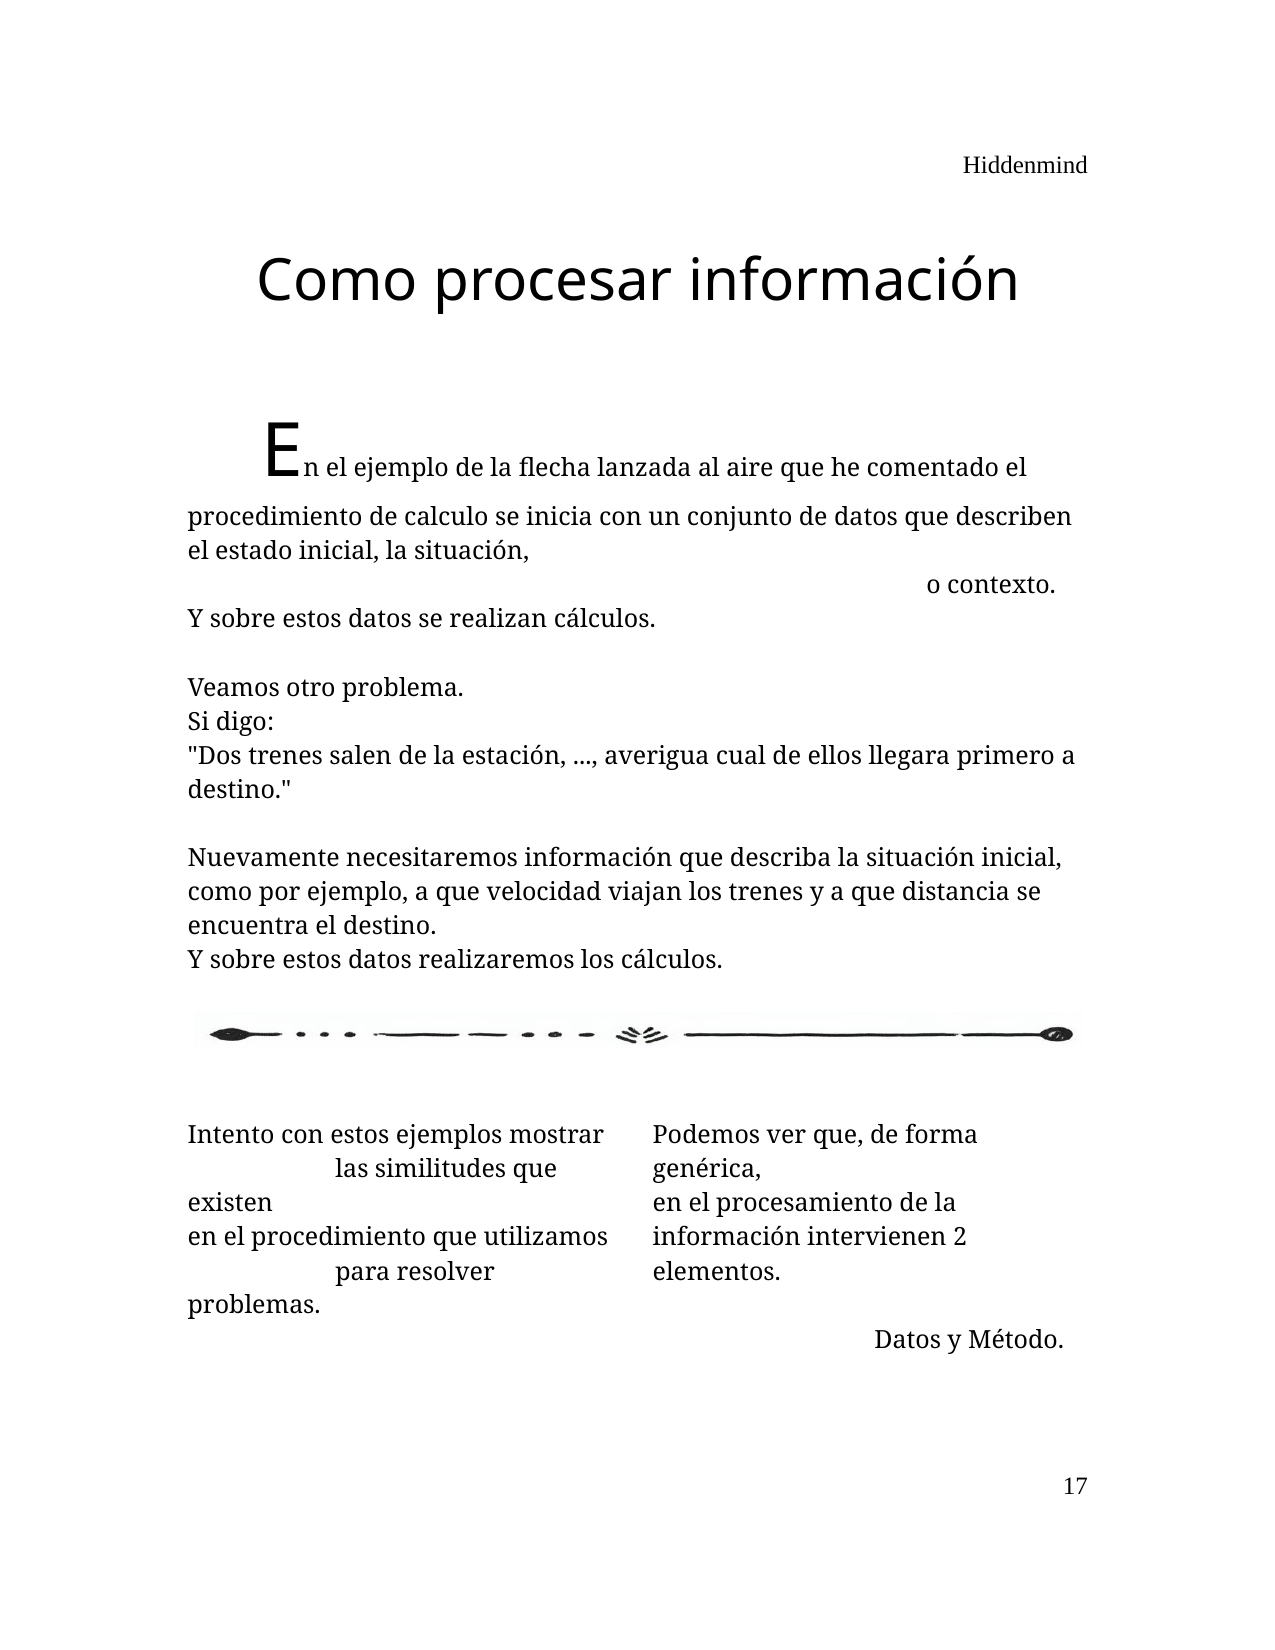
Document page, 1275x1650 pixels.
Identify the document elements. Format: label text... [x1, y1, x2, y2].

text para resolver problemas. [187, 1253, 622, 1321]
text Y sobre estos datos realizaremos los cálculos. [187, 942, 1087, 976]
text Veamos otro problema. [187, 669, 1087, 703]
text las similitudes que existen [187, 1151, 622, 1219]
text o contexto. [187, 567, 1087, 601]
text Nuevamente necesitaremos información que describa la situación inicial, como por ejemplo, a que velocidad viajan los trenes y a que distancia se encuentra el destino. [187, 839, 1087, 942]
text Datos y Método. [652, 1321, 1087, 1355]
text en el procedimiento que utilizamos [187, 1219, 622, 1253]
text en el procesamiento de la información intervienen 2 elementos. [652, 1185, 1087, 1287]
text Podemos ver que, de forma genérica, [652, 1117, 1087, 1185]
text Y sobre estos datos se realizan cálculos. [187, 601, 1087, 635]
picture [193, 1012, 1083, 1049]
text Intento con estos ejemplos mostrar [187, 1117, 622, 1151]
text "Dos trenes salen de la estación, ..., averigua cual de ellos llegara primero a destino." [187, 737, 1087, 805]
text Si digo: [187, 703, 1087, 737]
text En el ejemplo de la flecha lanzada al aire que he comentado el procedimiento de calculo se inicia con un conjunto de datos que describen el estado inicial, la situación, [187, 397, 1087, 567]
